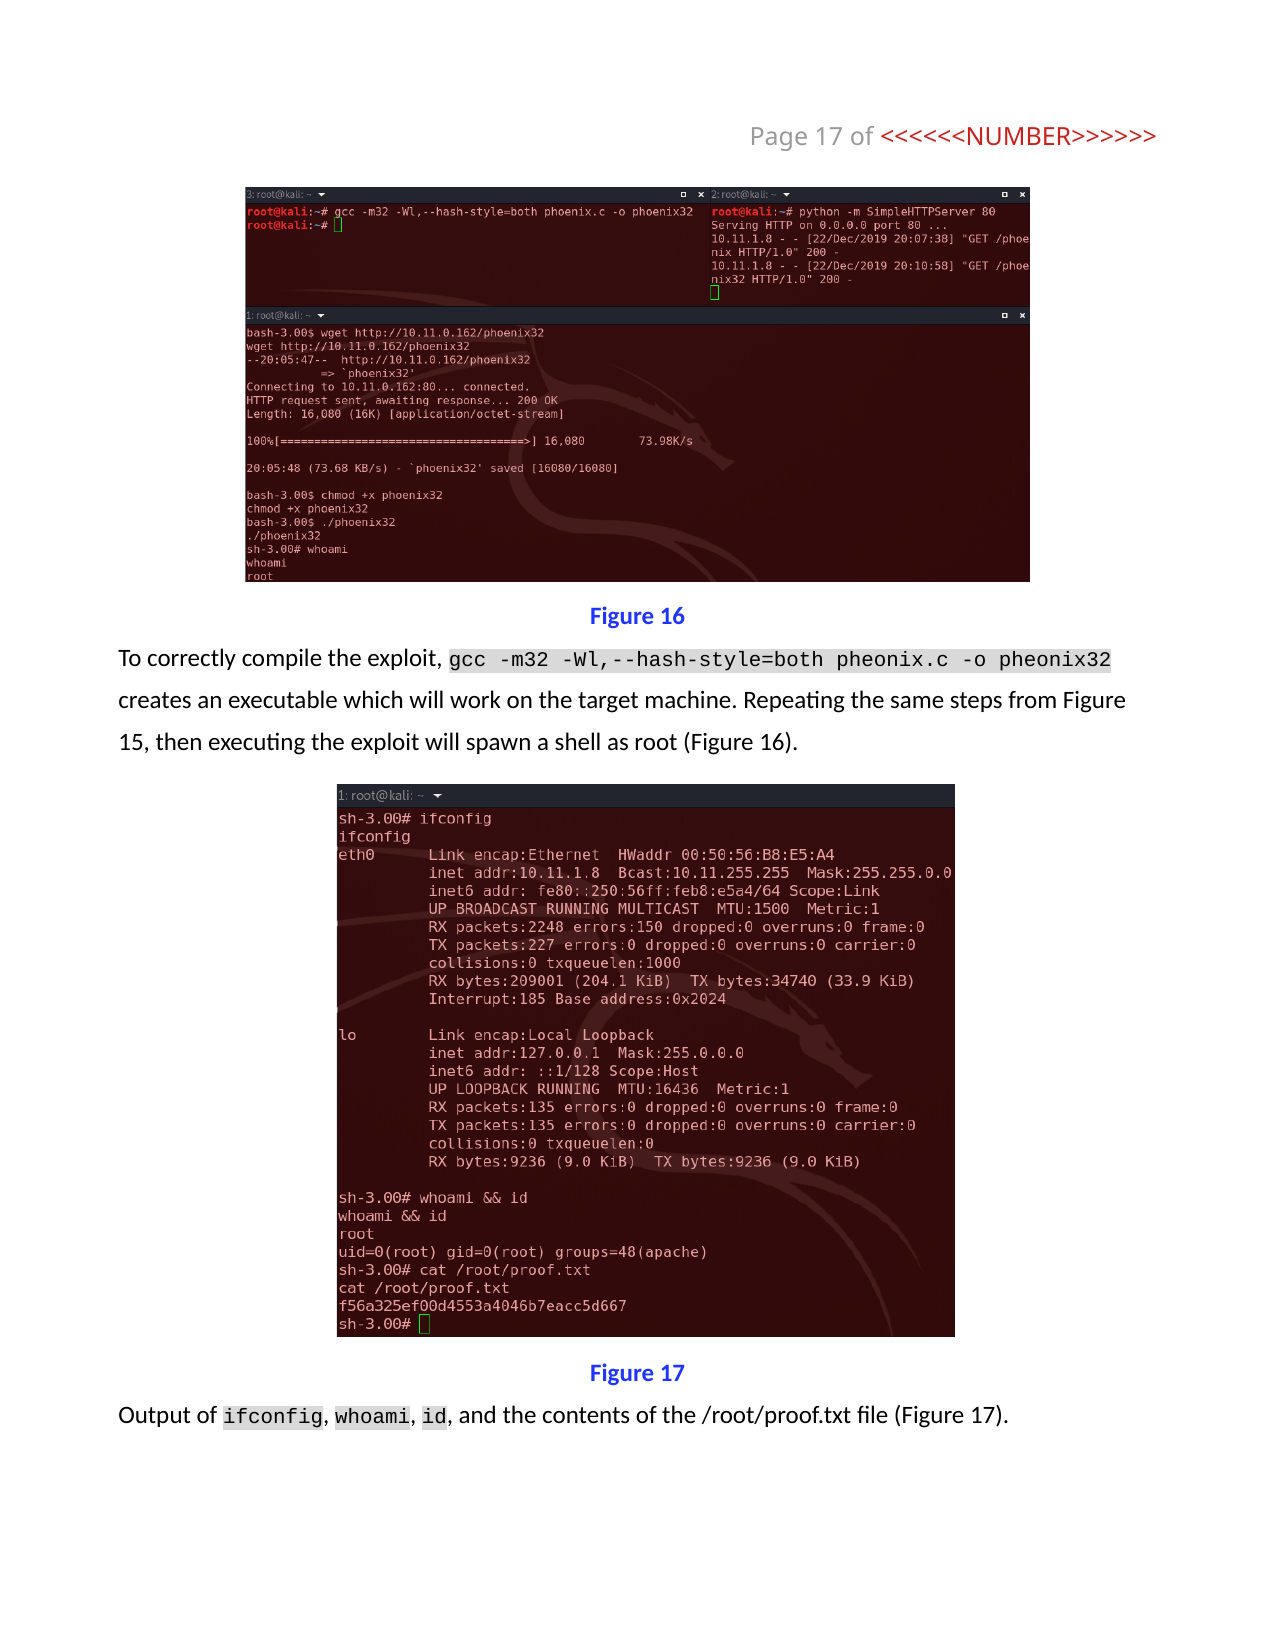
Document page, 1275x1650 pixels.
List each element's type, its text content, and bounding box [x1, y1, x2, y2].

text Output of ifconfig, whoami, id, and the contents of the /root/proof.txt file (Figure 17). [118, 1399, 1157, 1430]
text Figure 16 [118, 600, 1157, 631]
picture [245, 187, 460, 324]
picture [359, 784, 506, 1166]
text Figure 17 [118, 1315, 1157, 1388]
text To correctly compile the exploit, gcc -m32 -Wl,--hash-style=both pheonix.c -o pheonix32 creates an executable which will work on the target machine. Repeating the same steps from Figure 15, then executing the exploit will spawn a shell as root (Figure 16). [118, 642, 1157, 757]
